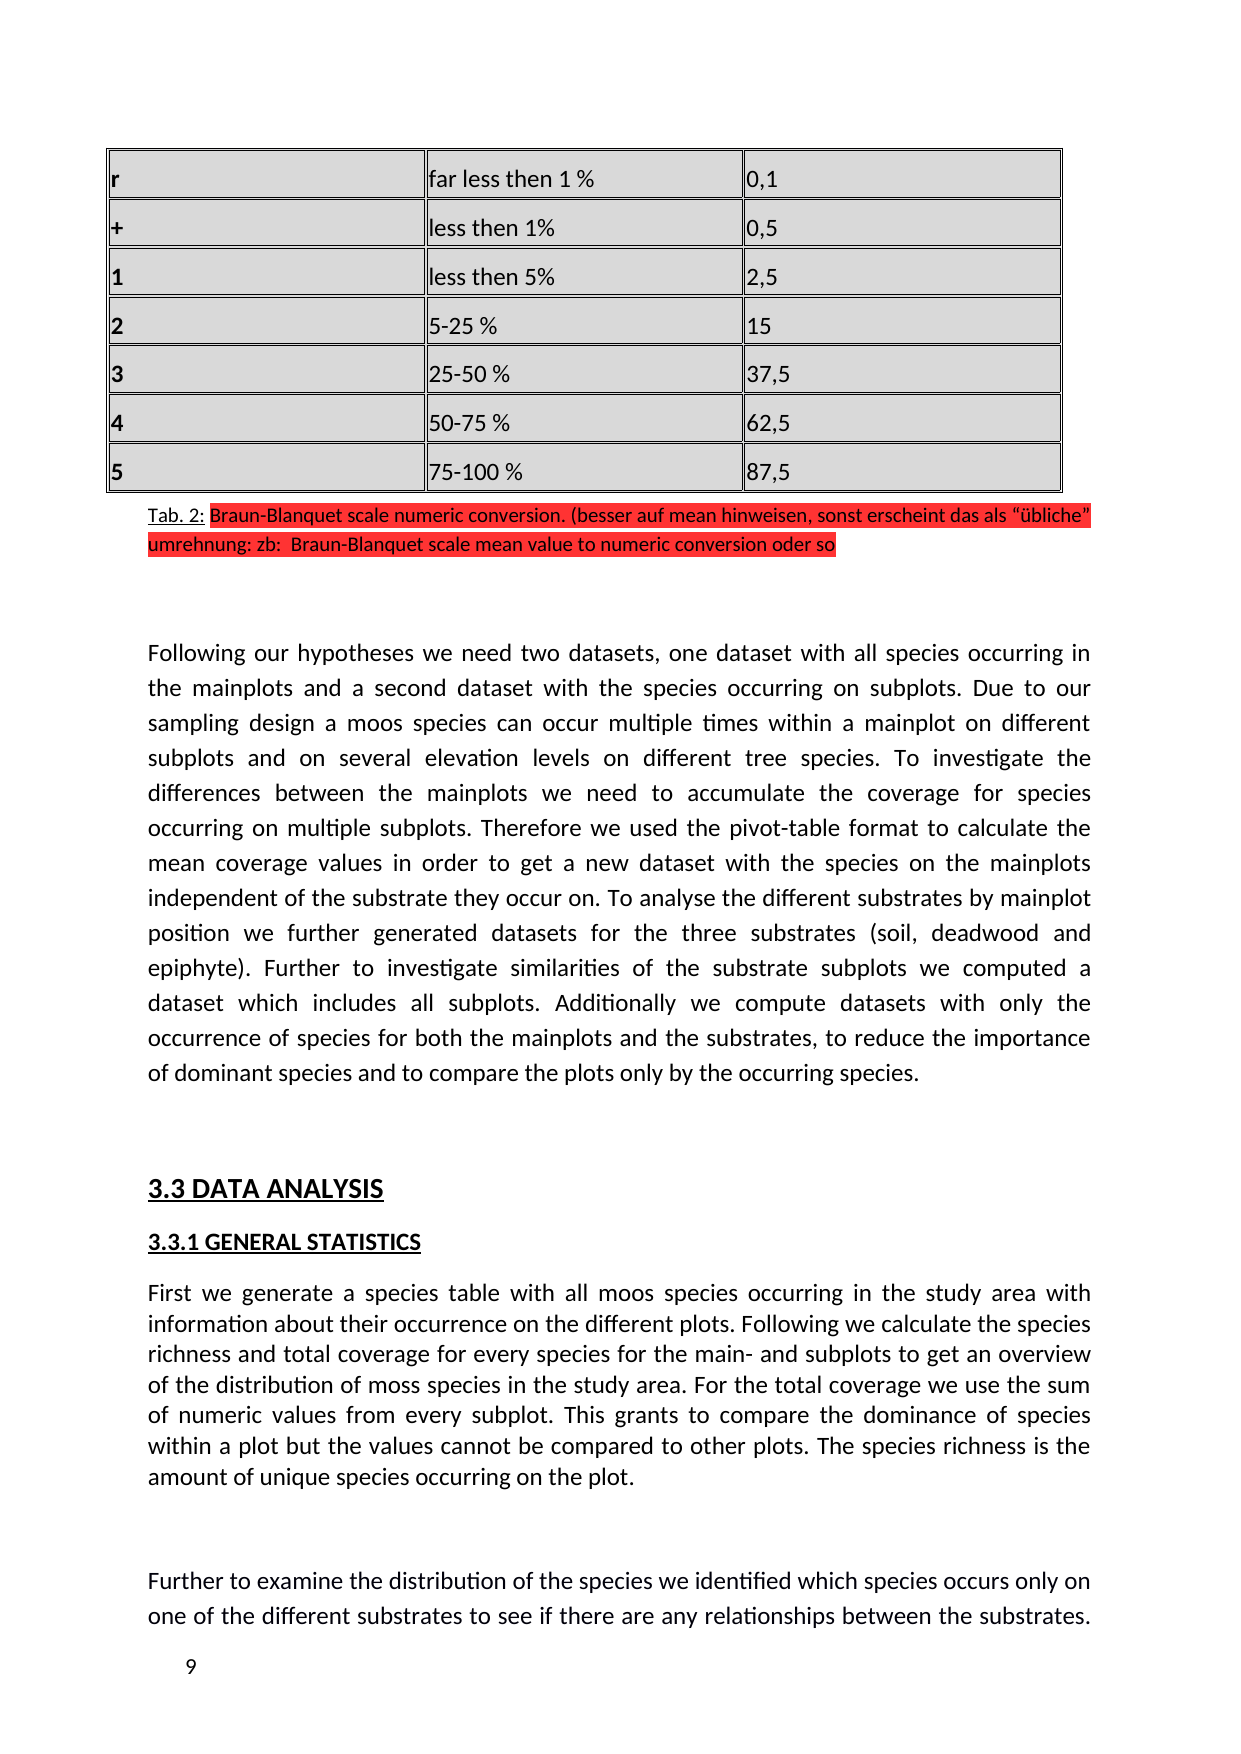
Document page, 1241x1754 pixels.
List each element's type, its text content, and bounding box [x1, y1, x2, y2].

table_cell 4 [110, 395, 424, 441]
table_cell 25-50 % [428, 346, 742, 392]
table_cell 2,5 [745, 249, 1060, 294]
text 3.3 Data analysis [148, 1170, 1092, 1205]
table_cell + [110, 200, 424, 245]
table_cell 0,1 [745, 151, 1060, 197]
text First we generate a species table with all moos species occurring in the study area with information about their occurrence on the different plots. Following we calculate the species richness and total coverage for every species for the main- and subplots to get an overview of the distribution of moss species in the study area. For the total coverage we use the sum of numeric values from every subplot. This grants to compare the dominance of species within a plot but the values cannot be compared to other plots. The species richness is the amount of unique species occurring on the plot. [148, 1277, 1092, 1491]
table_cell far less then 1 % [428, 151, 742, 197]
table_cell 15 [745, 298, 1060, 343]
table_cell 0,5 [745, 200, 1060, 245]
table_cell 1 [110, 249, 424, 294]
table_cell r [110, 151, 424, 197]
table_cell 62,5 [745, 395, 1060, 441]
table_cell 2 [110, 298, 424, 343]
table_cell 37,5 [745, 346, 1060, 392]
text Tab. 2: Braun-Blanquet scale numeric conversion. (besser auf mean hinweisen, sonst erscheint das als “übliche” umrehnung: zb: Braun-Blanquet scale mean value to numeric conversion oder so [148, 502, 1092, 557]
table_cell 87,5 [745, 444, 1060, 490]
table_cell less then 1% [428, 200, 742, 245]
text Further to examine the distribution of the species we identified which species occurs only on one of the different substrates to see if there are any relationships between the substrates. [148, 1565, 1092, 1631]
text 3.3.1 General statistics [148, 1226, 1092, 1257]
table_cell 5-25 % [428, 298, 742, 343]
table_cell 50-75 % [428, 395, 742, 441]
table_cell less then 5% [428, 249, 742, 294]
table_cell 5 [110, 444, 424, 490]
text Following our hypotheses we need two datasets, one dataset with all species occurring in the mainplots and a second dataset with the species occurring on subplots. Due to our sampling design a moos species can occur multiple times within a mainplot on different subplots and on several elevation levels on different tree species. To investigate the differences between the mainplots we need to accumulate the coverage for species occurring on multiple subplots. Therefore we used the pivot-table format to calculate the mean coverage values in order to get a new dataset with the species on the mainplots independent of the substrate they occur on. To analyse the different substrates by mainplot position we further generated datasets for the three substrates (soil, deadwood and epiphyte). Further to investigate similarities of the substrate subplots we computed a dataset which includes all subplots. Additionally we compute datasets with only the occurrence of species for both the mainplots and the substrates, to reduce the importance of dominant species and to compare the plots only by the occurring species. [148, 637, 1092, 1088]
table_cell 75-100 % [428, 444, 742, 490]
table_cell 3 [110, 346, 424, 392]
